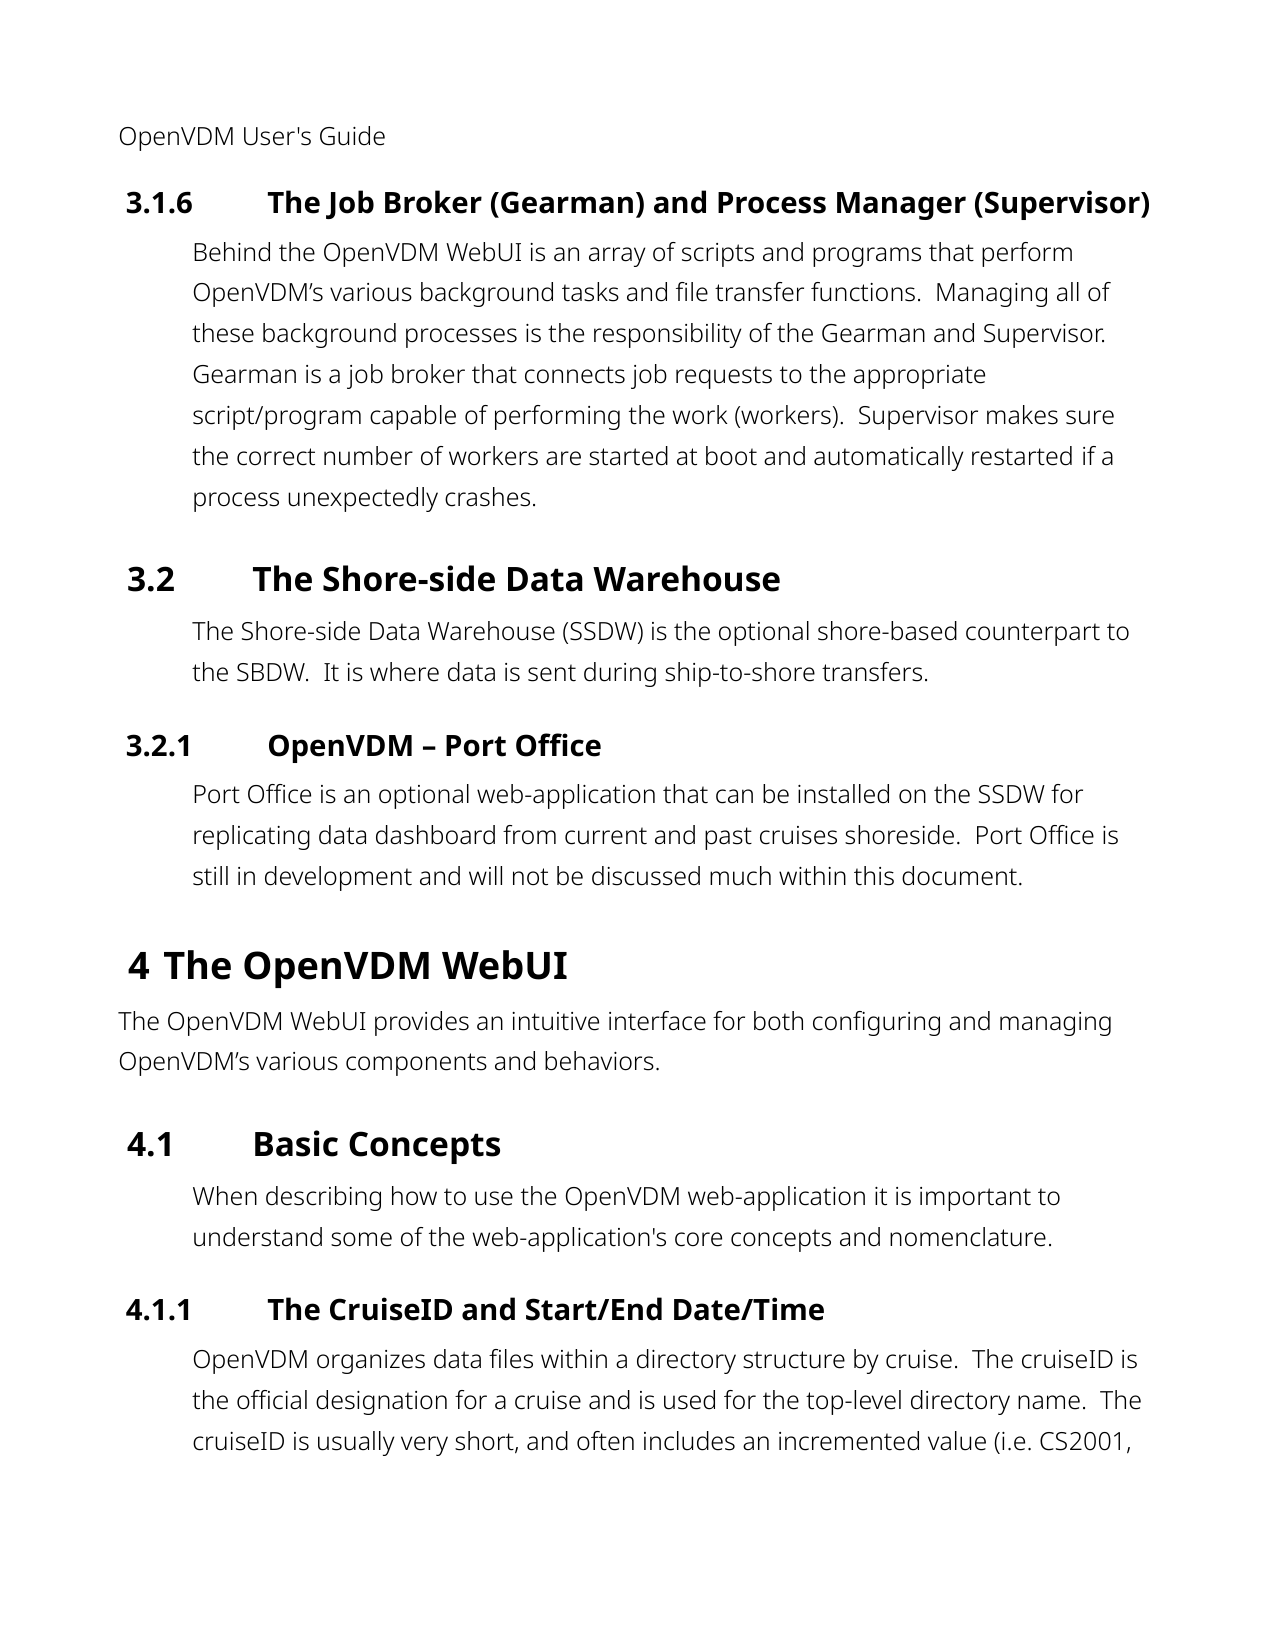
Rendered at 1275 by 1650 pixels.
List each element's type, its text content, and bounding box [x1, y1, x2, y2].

subtitle The Job Broker (Gearman) and Process Manager (Supervisor) [118, 182, 1157, 222]
text OpenVDM organizes data files within a directory structure by cruise. The cruiseID is the official designation for a cruise and is used for the top-level directory name. The cruiseID is usually very short, and often includes an incremented value (i.e. CS2001, [192, 1342, 1157, 1458]
subtitle The CruiseID and Start/End Date/Time [118, 1289, 1157, 1329]
subtitle The Shore-side Data Warehouse [118, 555, 1157, 601]
text The OpenVDM WebUI provides an intuitive interface for both configuring and managing OpenVDM’s various components and behaviors. [118, 1003, 1157, 1078]
text When describing how to use the OpenVDM web-application it is important to understand some of the web-application's core concepts and nomenclature. [192, 1178, 1157, 1253]
subtitle OpenVDM – Port Office [118, 724, 1157, 764]
subtitle The OpenVDM WebUI [118, 939, 1157, 991]
text Behind the OpenVDM WebUI is an array of scripts and programs that perform OpenVDM’s various background tasks and file transfer functions. Managing all of these background processes is the responsibility of the Gearman and Supervisor. Gearman is a job broker that connects job requests to the appropriate script/program capable of performing the work (workers). Supervisor makes sure the correct number of workers are started at boot and automatically restarted if a process unexpectedly crashes. [192, 234, 1157, 513]
text Port Office is an optional web-application that can be installed on the SSDW for replicating data dashboard from current and past cruises shoreside. Port Office is still in development and will not be discussed much within this document. [192, 777, 1157, 893]
text The Shore-side Data Warehouse (SSDW) is the optional shore-based counterpart to the SBDW. It is where data is sent during ship-to-shore transfers. [192, 614, 1157, 688]
subtitle Basic Concepts [118, 1120, 1157, 1166]
